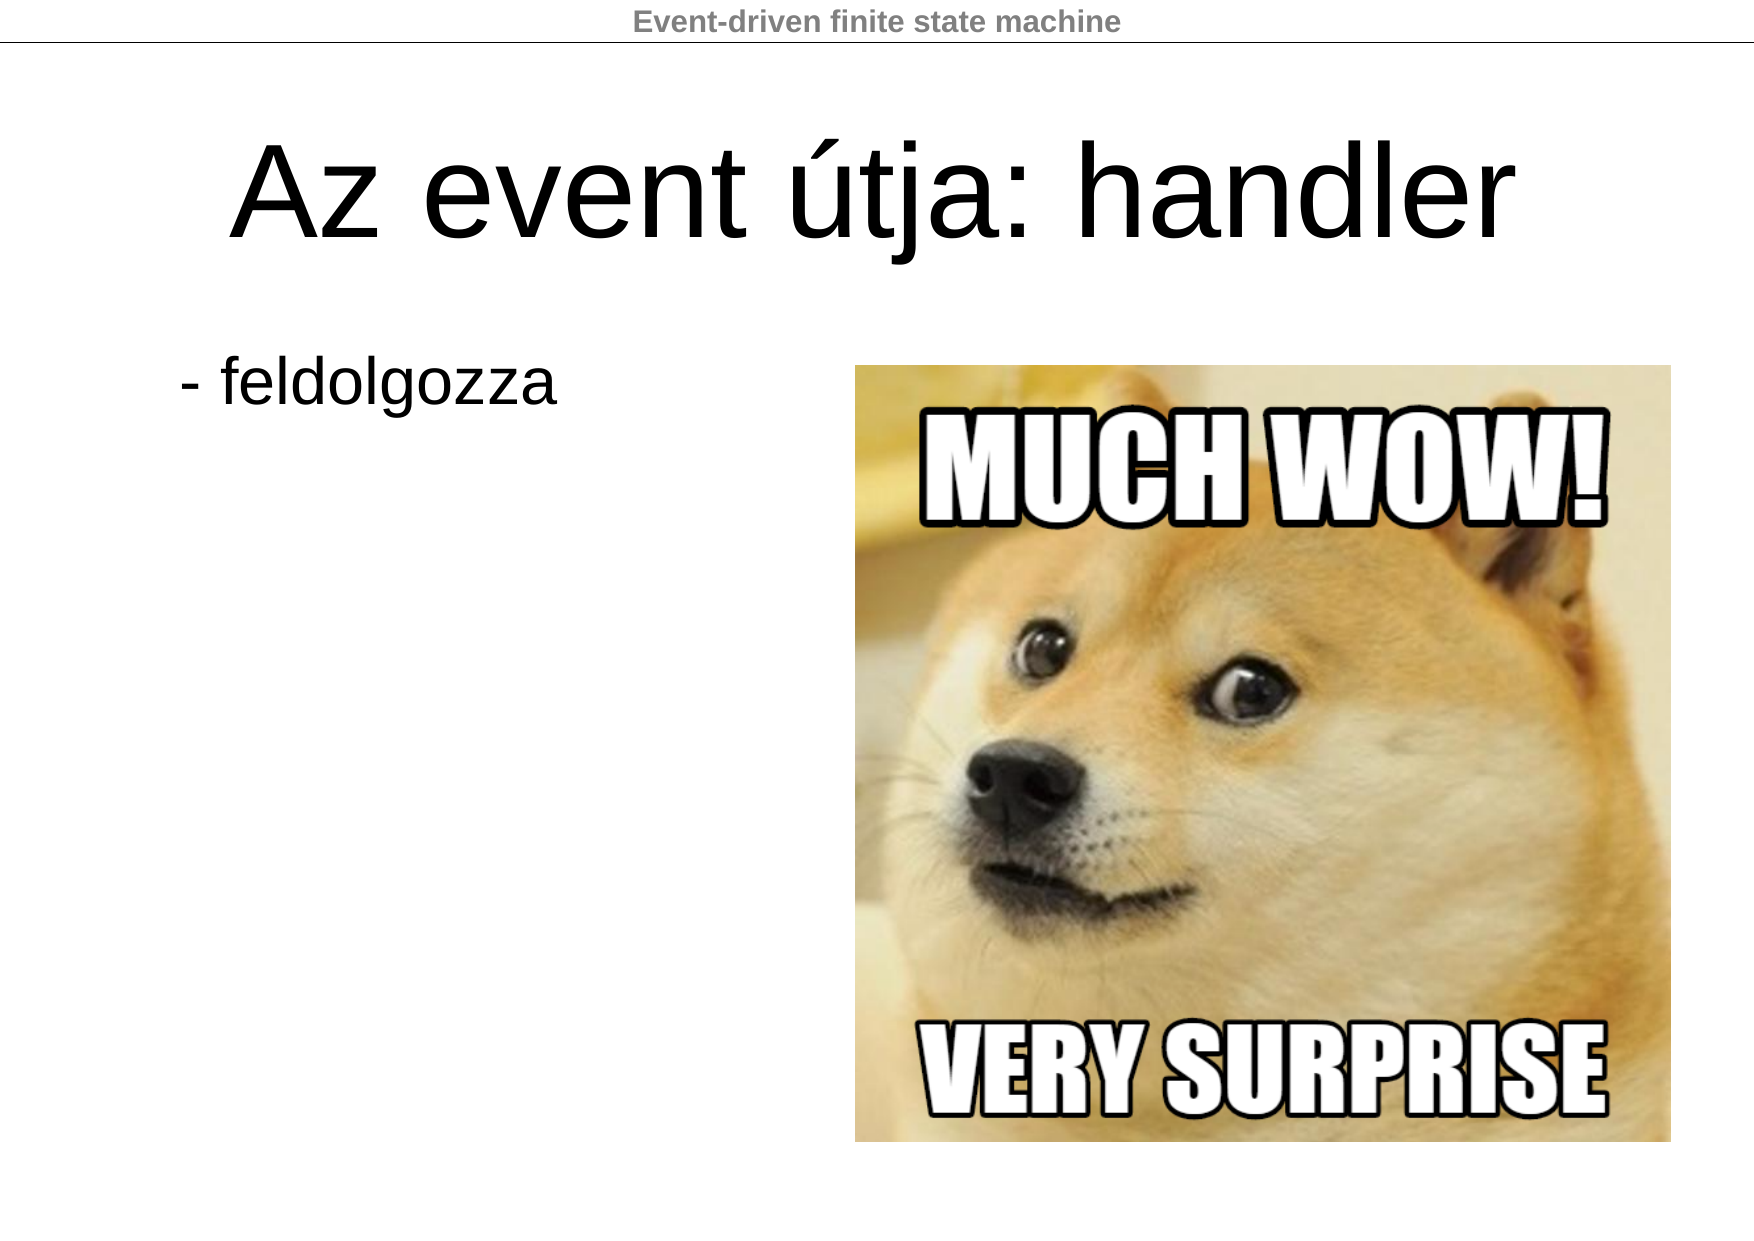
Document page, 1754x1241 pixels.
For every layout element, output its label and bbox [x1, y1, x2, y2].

picture [855, 365, 1671, 1142]
